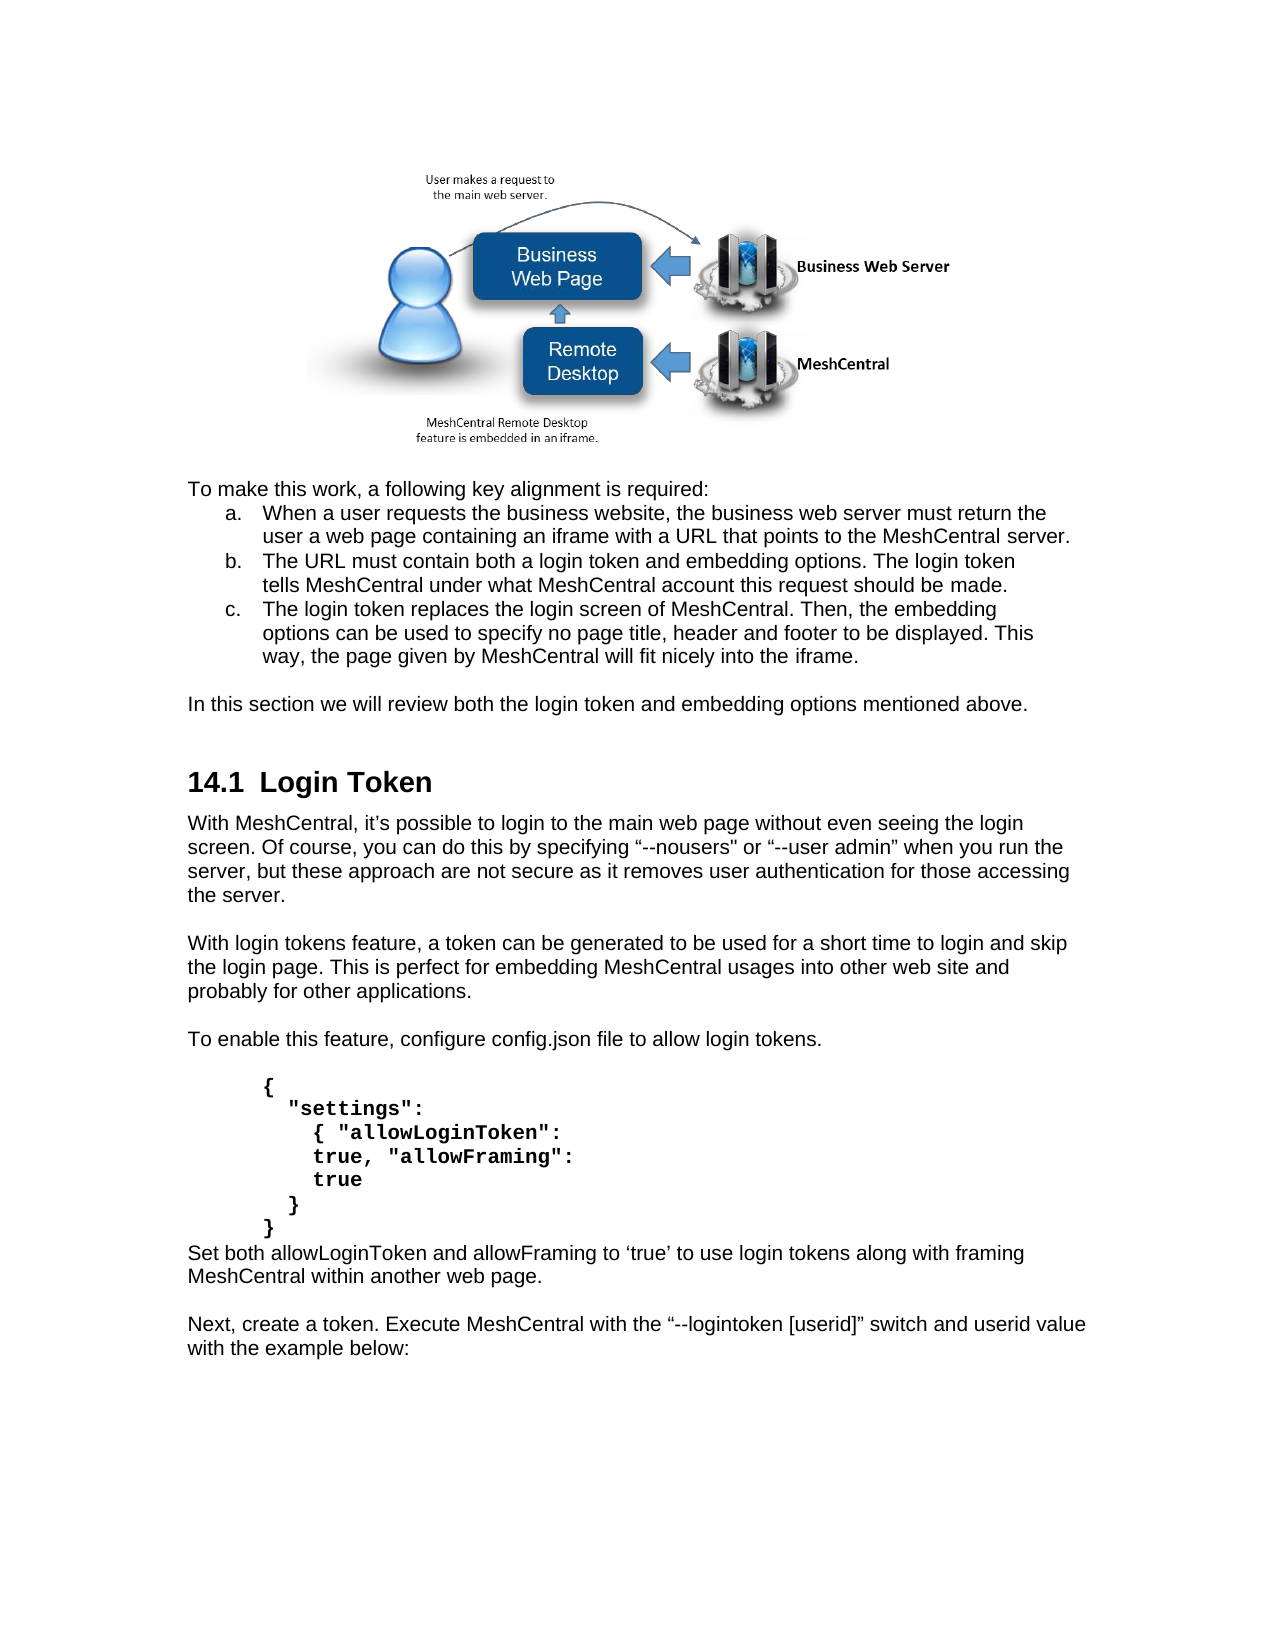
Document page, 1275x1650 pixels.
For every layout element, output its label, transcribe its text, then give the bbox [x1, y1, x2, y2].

subtitle "settings": { "allowLoginToken": true, "allowFraming": true [287, 1098, 615, 1193]
subtitle Login Token [187, 765, 1179, 798]
subtitle } [262, 1217, 1179, 1240]
text In this section we will review both the login token and embedding options mentioned above. [187, 692, 1179, 716]
list The login token replaces the login screen of MeshCentral. Then, the embedding options can be used to specify no page title, header and footer to be displayed. This way, the page given by MeshCentral will fit nicely into the iframe. [225, 596, 1071, 668]
picture [306, 166, 971, 454]
subtitle } [287, 1193, 1179, 1217]
text Set both allowLoginToken and allowFraming to ‘true’ to use login tokens along with framing MeshCentral within another web page. [187, 1240, 1028, 1288]
subtitle { [262, 1075, 1179, 1098]
text With login tokens feature, a token can be generated to be used for a short time to login and skip the login page. This is perfect for embedding MeshCentral usages into other web site and probably for other applications. [187, 931, 1071, 1003]
list When a user requests the business website, the business web server must return the user a web page containing an iframe with a URL that points to the MeshCentral server. [225, 500, 1071, 548]
text Next, create a token. Execute MeshCentral with the “--logintoken [userid]” switch and userid value with the example below: [187, 1312, 1089, 1360]
text To enable this feature, configure config.json file to allow login tokens. [187, 1027, 1179, 1051]
text With MeshCentral, it’s possible to login to the main web page without even seeing the login screen. Of course, you can do this by specifying “--nousers" or “--user admin” when you run the server, but these approach are not secure as it removes user authentication for those accessing the server. [187, 811, 1073, 907]
list The URL must contain both a login token and embedding options. The login token tells MeshCentral under what MeshCentral account this request should be made. [225, 548, 1059, 596]
text To make this work, a following key alignment is required: [187, 476, 1179, 500]
